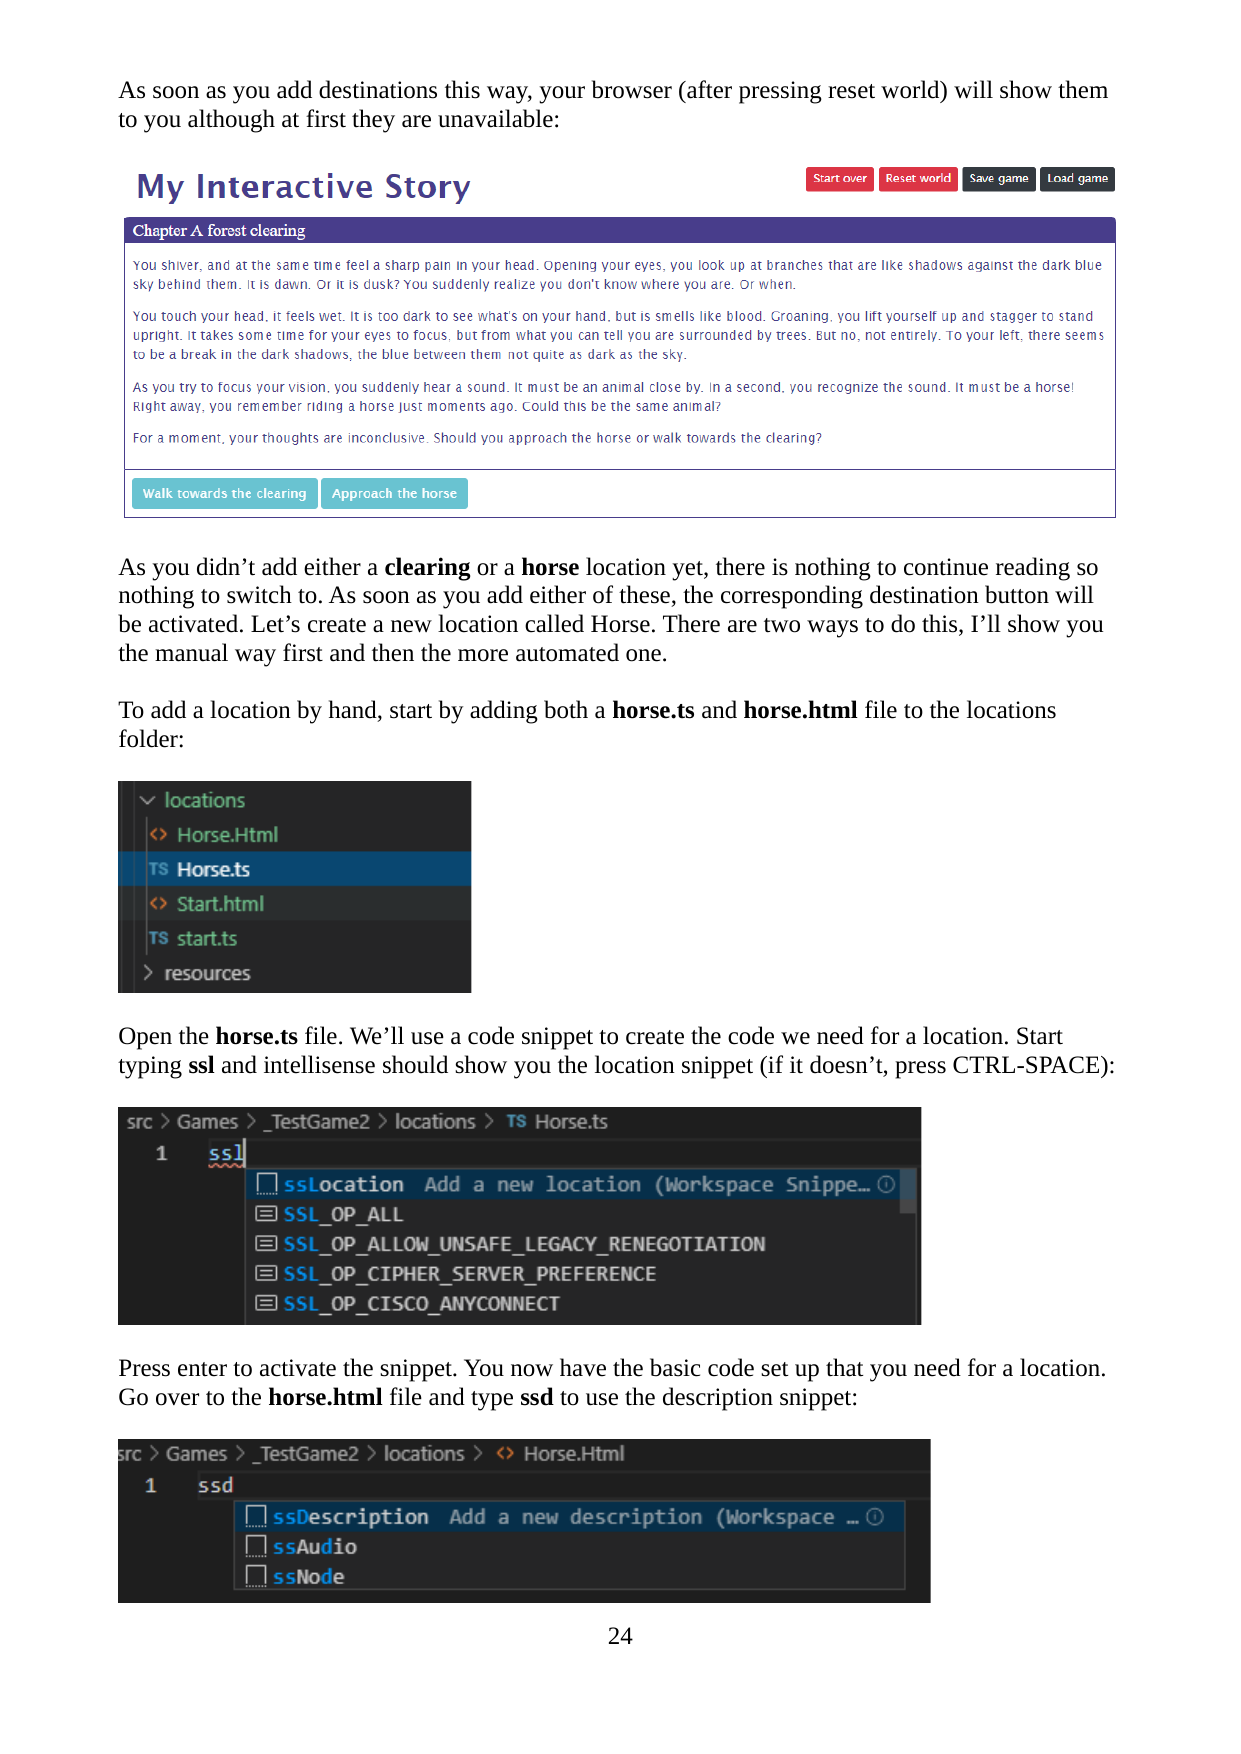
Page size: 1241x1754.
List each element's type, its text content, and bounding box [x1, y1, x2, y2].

text As soon as you add destinations this way, your browser (after pressing reset world) will show them to you although at first they are unavailable: [118, 75, 1122, 132]
text As you didn’t add either a clearing or a horse location yet, there is nothing to continue reading so nothing to switch to. As soon as you add either of these, the corresponding destination button will be activated. Let’s create a new location called Horse. There are two ways to do this, I’ll show you the manual way first and then the more automated one. [118, 552, 1122, 667]
text Open the horse.ts file. We’ll use a code snippet to create the code we need for a location. Start typing ssl and intellisense should show you the location snippet (if it doesn’t, press CTRL-SPACE): [118, 1021, 1122, 1079]
text Press enter to activate the snippet. You now have the basic code set up that you need for a location. Go over to the horse.html file and type ssd to use the description snippet: [118, 1353, 1122, 1411]
text To add a location by hand, start by adding both a horse.ts and horse.html file to the locations folder: [118, 695, 1122, 753]
